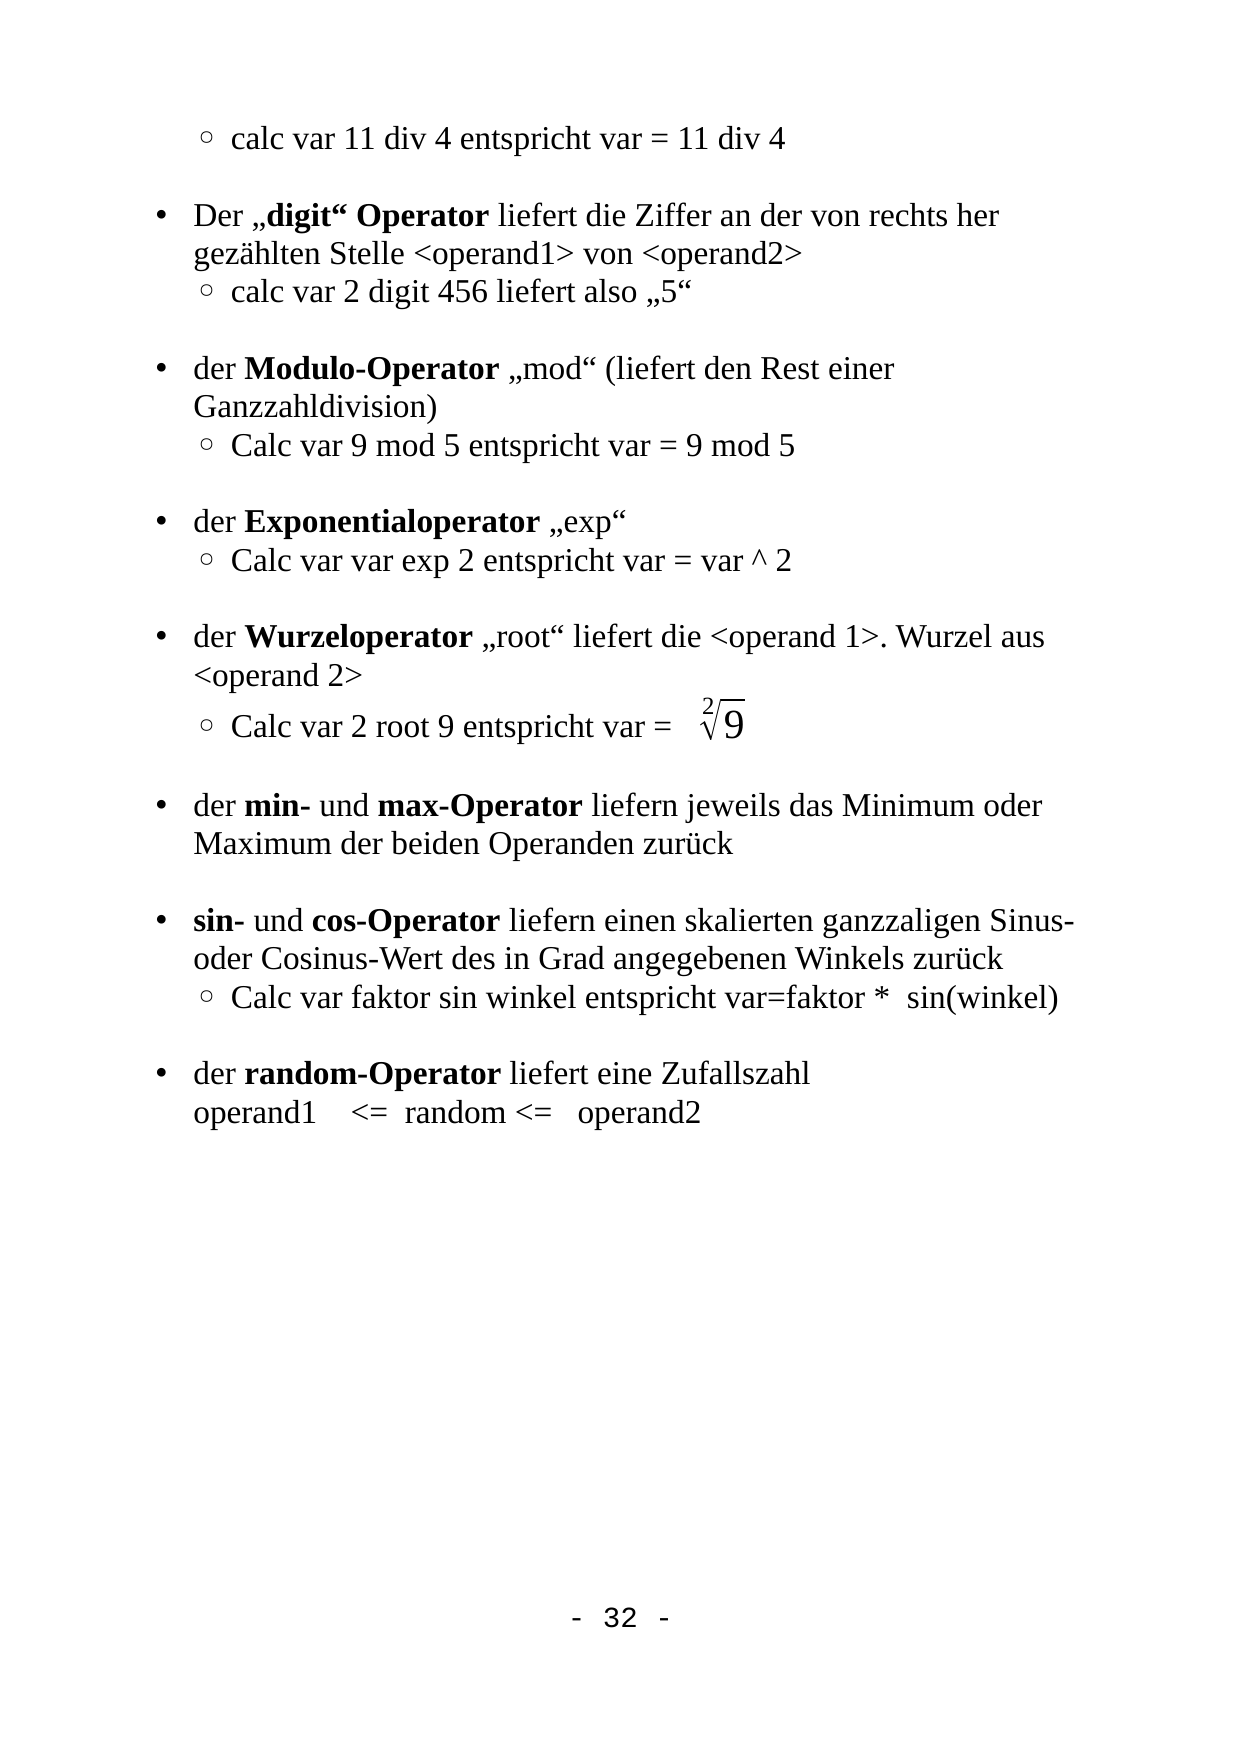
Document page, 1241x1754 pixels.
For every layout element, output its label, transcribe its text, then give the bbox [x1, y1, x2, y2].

list Calc var 9 mod 5 entspricht var = 9 mod 5 [193, 425, 1122, 463]
list Calc var faktor sin winkel entspricht var=faktor * sin(winkel) [193, 977, 1122, 1015]
list der Wurzeloperator „root“ liefert die <operand 1>. Wurzel aus <operand 2> [156, 616, 1122, 693]
list der min- und max-Operator liefern jeweils das Minimum oder Maximum der beiden Operanden zurück [156, 785, 1122, 862]
list Der „digit“ Operator liefert die Ziffer an der von rechts her gezählten Stelle <operand1> von <operand2> [156, 195, 1122, 271]
list operand1 <= random <= operand2 [156, 1092, 1122, 1130]
list calc var 2 digit 456 liefert also „5“ [193, 271, 1122, 310]
list calc var 11 div 4 entspricht var = 11 div 4 [193, 118, 1122, 156]
list sin- und cos-Operator liefern einen skalierten ganzzaligen Sinus- oder Cosinus-Wert des in Grad angegebenen Winkels zurück [156, 900, 1122, 977]
list Calc var var exp 2 entspricht var = var ^ 2 [193, 540, 1122, 578]
list Calc var 2 root 9 entspricht var = [193, 693, 1122, 747]
list der Modulo-Operator „mod“ (liefert den Rest einer Ganzzahldivision) [156, 348, 1122, 425]
list der random-Operator liefert eine Zufallszahl [156, 1053, 1122, 1092]
list der Exponentialoperator „exp“ [156, 501, 1122, 540]
